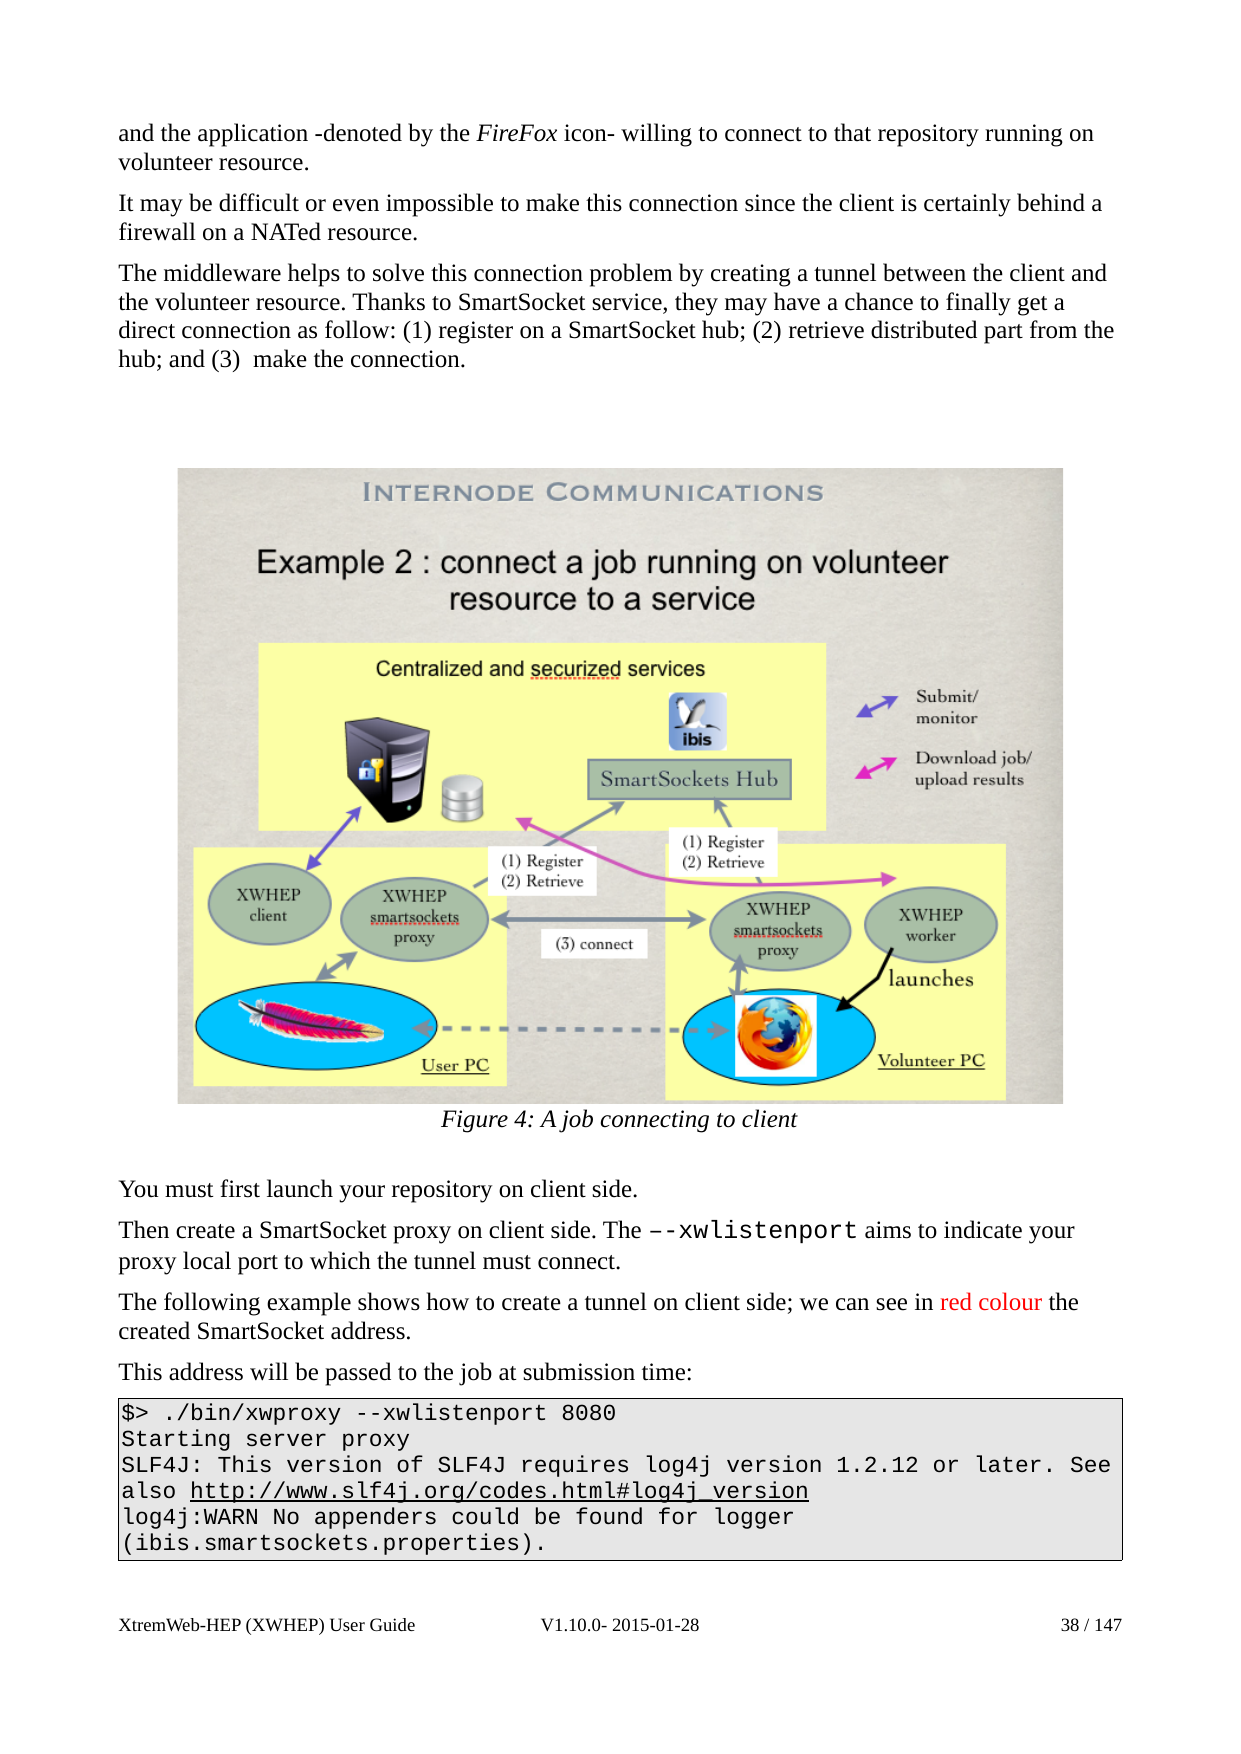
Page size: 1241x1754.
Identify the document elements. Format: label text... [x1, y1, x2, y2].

text and the application -denoted by the FireFox icon- willing to connect to that repository running on volunteer resource. [118, 118, 1122, 176]
text It may be difficult or even impossible to make this connection since the client is certainly behind a firewall on a NATed resource. [118, 188, 1122, 246]
text Starting server proxy [119, 1424, 1122, 1450]
text The following example shows how to create a tunnel on client side; we can see in red colour the created SmartSocket address. [118, 1287, 1122, 1344]
text This address will be passed to the job at submission time: [118, 1357, 1122, 1386]
text Then create a SmartSocket proxy on client side. The –-xwlistenport aims to indicate your proxy local port to which the tunnel must connect. [118, 1215, 1122, 1274]
text log4j:WARN No appenders could be found for logger (ibis.smartsockets.properties). [119, 1502, 1122, 1560]
text $> ./bin/xwproxy --xwlistenport 8080 [119, 1399, 1122, 1424]
text The middleware helps to solve this connection problem by creating a tunnel between the client and the volunteer resource. Thanks to SmartSocket service, they may have a chance to finally get a direct connection as follow: (1) register on a SmartSocket hub; (2) retrieve distributed part from the hub; and (3) make the connection. [118, 258, 1122, 373]
text SLF4J: This version of SLF4J requires log4j version 1.2.12 or later. See also http://www.slf4j.org/codes.html#log4j_version [119, 1450, 1122, 1502]
picture [177, 468, 1064, 1104]
text Figure 4: A job connecting to client [177, 1104, 1063, 1132]
text You must first launch your repository on client side. [118, 1174, 1122, 1202]
